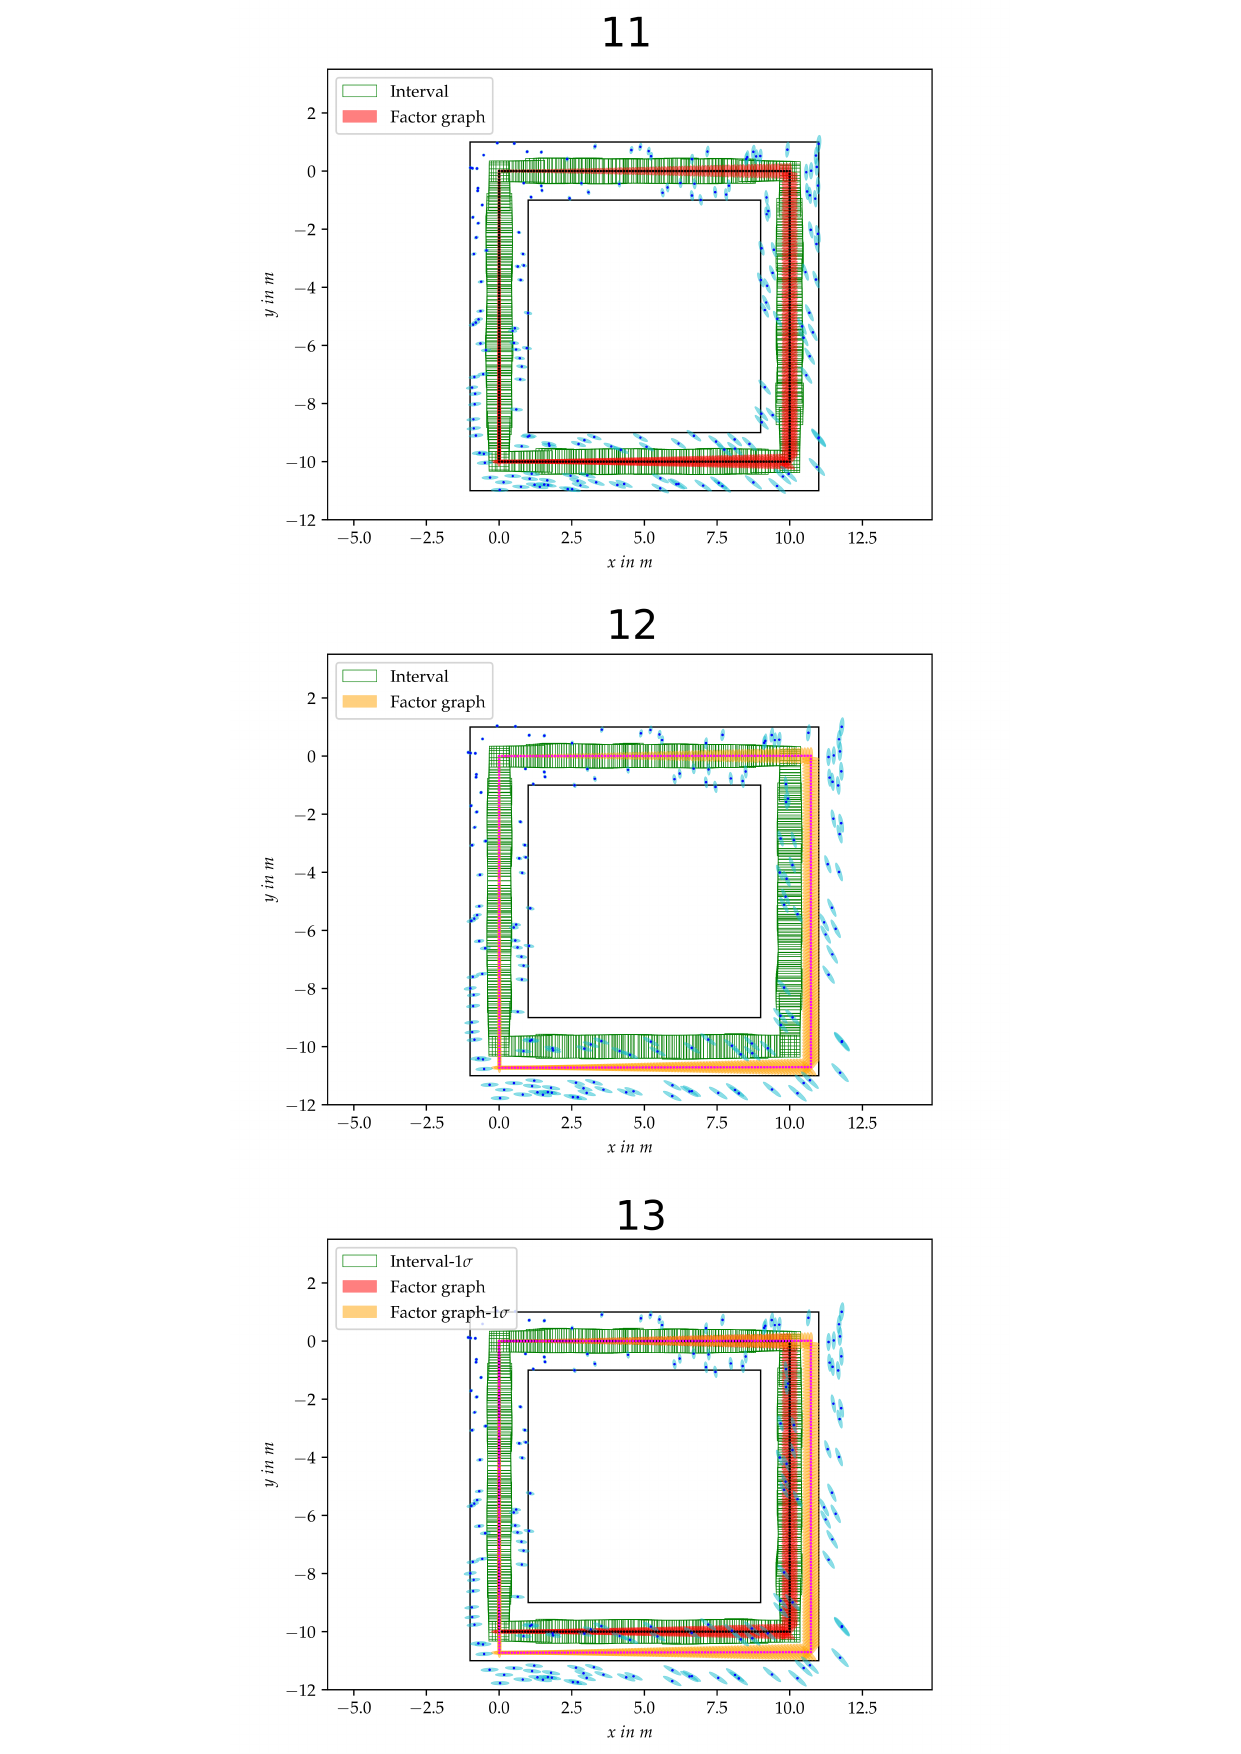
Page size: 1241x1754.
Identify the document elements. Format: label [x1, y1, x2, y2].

picture [230, 0, 1010, 1754]
